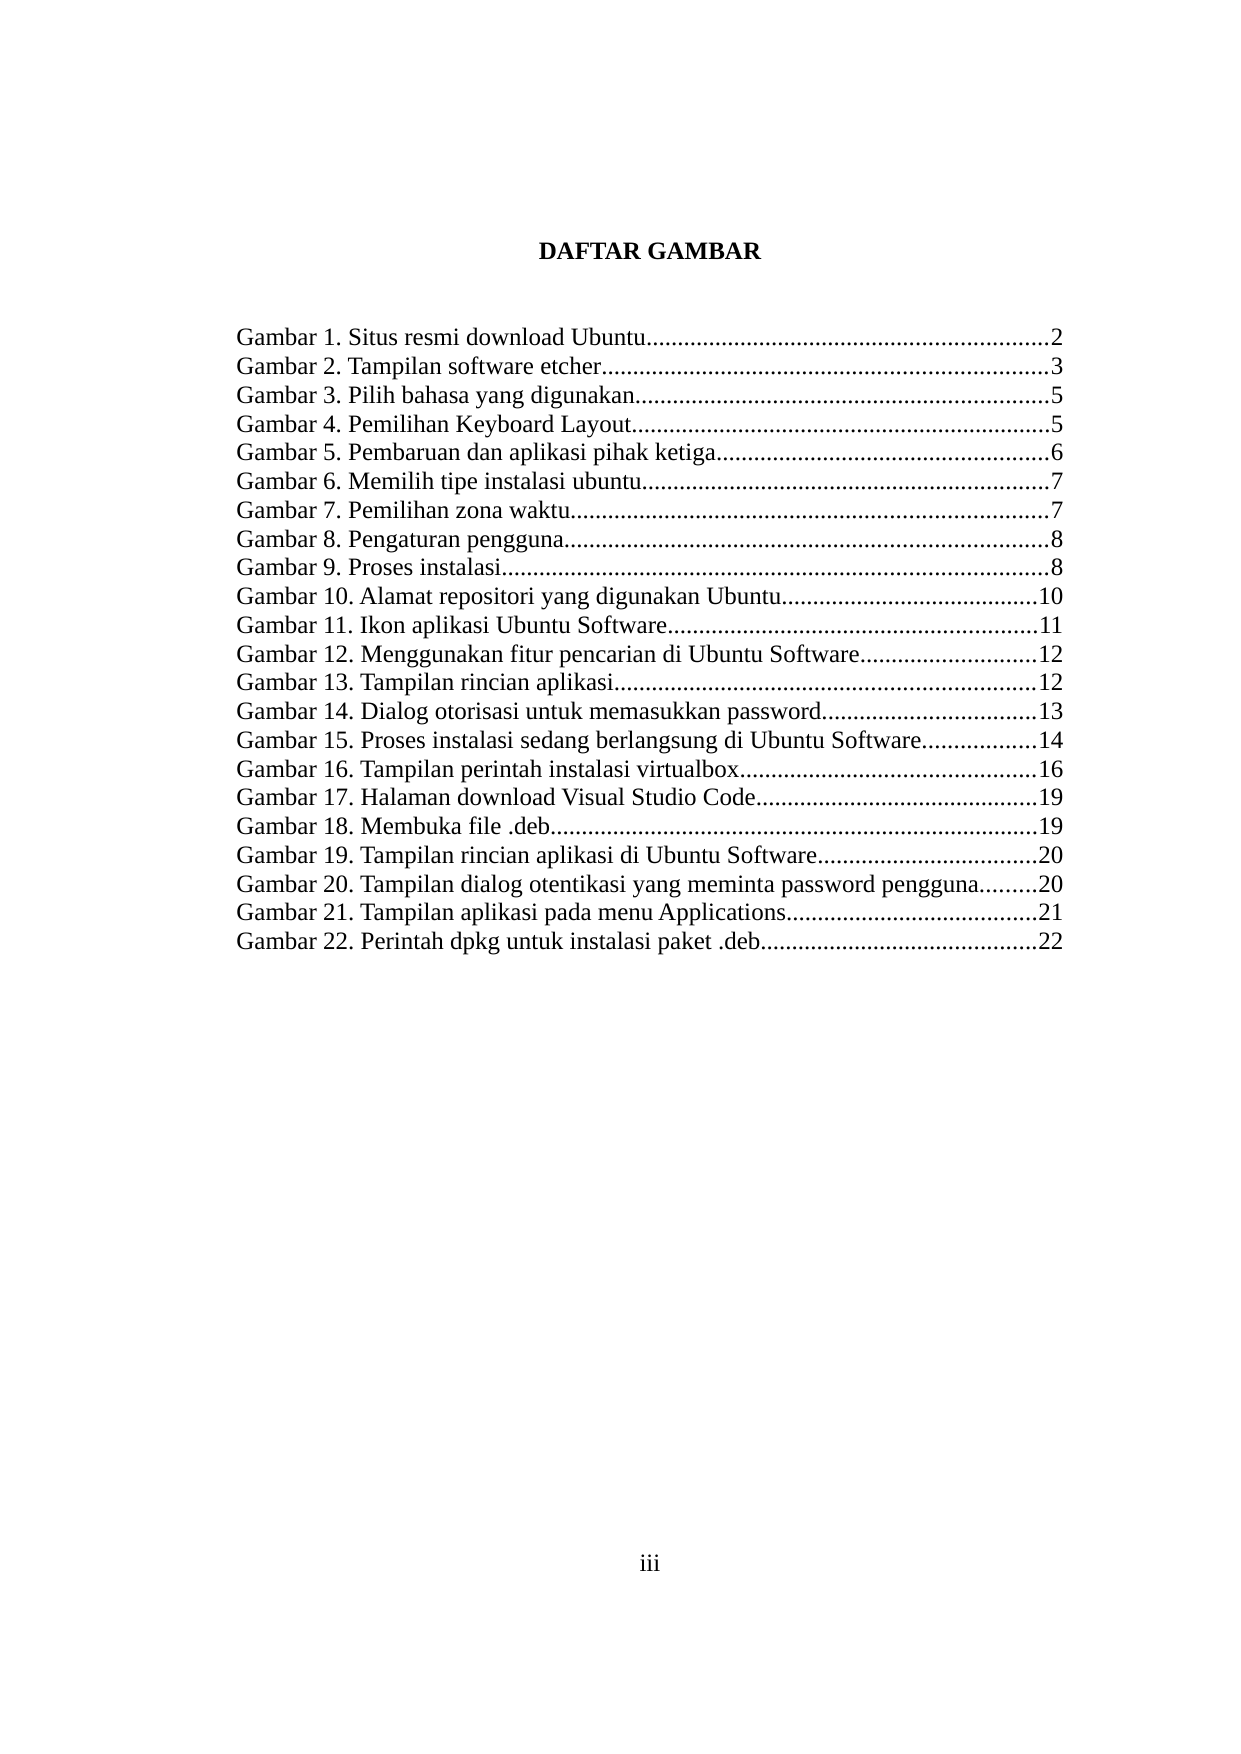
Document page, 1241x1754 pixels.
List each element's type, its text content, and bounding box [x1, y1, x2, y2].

text Gambar 17. Halaman download Visual Studio Code 19 [236, 782, 1063, 811]
text Gambar 6. Memilih tipe instalasi ubuntu 7 [236, 466, 1063, 495]
subtitle DAFTAR GAMBAR [236, 236, 1063, 265]
text Gambar 10. Alamat repositori yang digunakan Ubuntu 10 [236, 581, 1063, 610]
text Gambar 18. Membuka file .deb 19 [236, 811, 1063, 840]
text Gambar 1. Situs resmi download Ubuntu 2 [236, 322, 1063, 351]
text Gambar 5. Pembaruan dan aplikasi pihak ketiga 6 [236, 437, 1063, 466]
text Gambar 7. Pemilihan zona waktu 7 [236, 495, 1063, 524]
text Gambar 20. Tampilan dialog otentikasi yang meminta password pengguna 20 [236, 869, 1063, 897]
text Gambar 21. Tampilan aplikasi pada menu Applications 21 [236, 897, 1063, 926]
text Gambar 15. Proses instalasi sedang berlangsung di Ubuntu Software. 14 [236, 725, 1063, 754]
text Gambar 8. Pengaturan pengguna 8 [236, 524, 1063, 552]
text Gambar 12. Menggunakan fitur pencarian di Ubuntu Software 12 [236, 639, 1063, 667]
text Gambar 9. Proses instalasi 8 [236, 552, 1063, 581]
text Gambar 13. Tampilan rincian aplikasi 12 [236, 667, 1063, 696]
text Gambar 14. Dialog otorisasi untuk memasukkan password. 13 [236, 696, 1063, 725]
text Gambar 4. Pemilihan Keyboard Layout 5 [236, 409, 1063, 437]
text Gambar 19. Tampilan rincian aplikasi di Ubuntu Software 20 [236, 840, 1063, 869]
text Gambar 2. Tampilan software etcher 3 [236, 351, 1063, 380]
text Gambar 11. Ikon aplikasi Ubuntu Software 11 [236, 610, 1063, 639]
text Gambar 22. Perintah dpkg untuk instalasi paket .deb 22 [236, 926, 1063, 955]
text Gambar 3. Pilih bahasa yang digunakan 5 [236, 380, 1063, 409]
text Gambar 16. Tampilan perintah instalasi virtualbox 16 [236, 754, 1063, 782]
